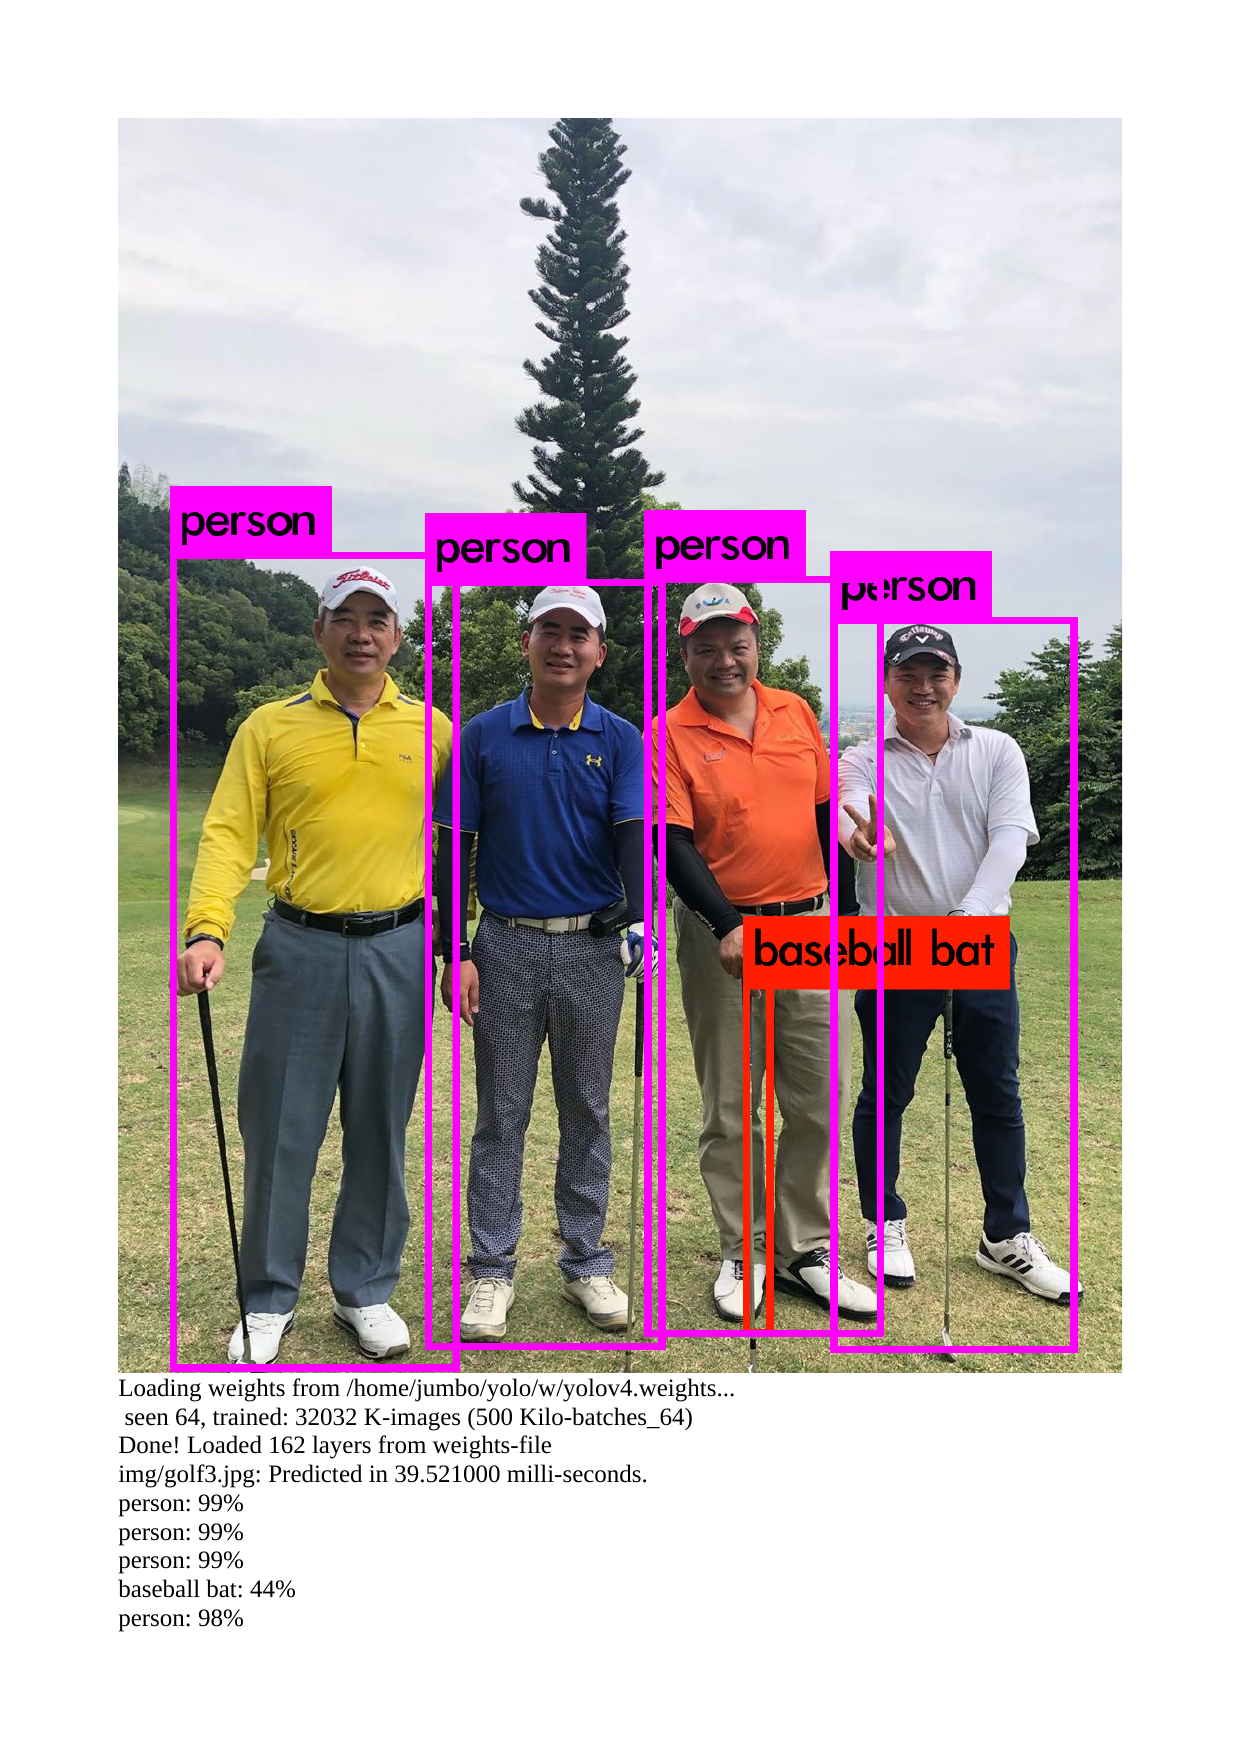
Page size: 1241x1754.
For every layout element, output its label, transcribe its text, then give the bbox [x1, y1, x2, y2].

text person: 99% [118, 1517, 1122, 1546]
text person: 99% [118, 1546, 1122, 1574]
text seen 64, trained: 32032 K-images (500 Kilo-batches_64) [118, 1402, 1122, 1431]
text Loading weights from /home/jumbo/yolo/w/yolov4.weights... [118, 1373, 1122, 1402]
picture [118, 118, 1123, 1373]
text person: 99% [118, 1488, 1122, 1517]
text person: 98% [118, 1603, 1122, 1632]
text baseball bat: 44% [118, 1574, 1122, 1603]
text img/golf3.jpg: Predicted in 39.521000 milli-seconds. [118, 1459, 1122, 1488]
text Done! Loaded 162 layers from weights-file [118, 1431, 1122, 1459]
